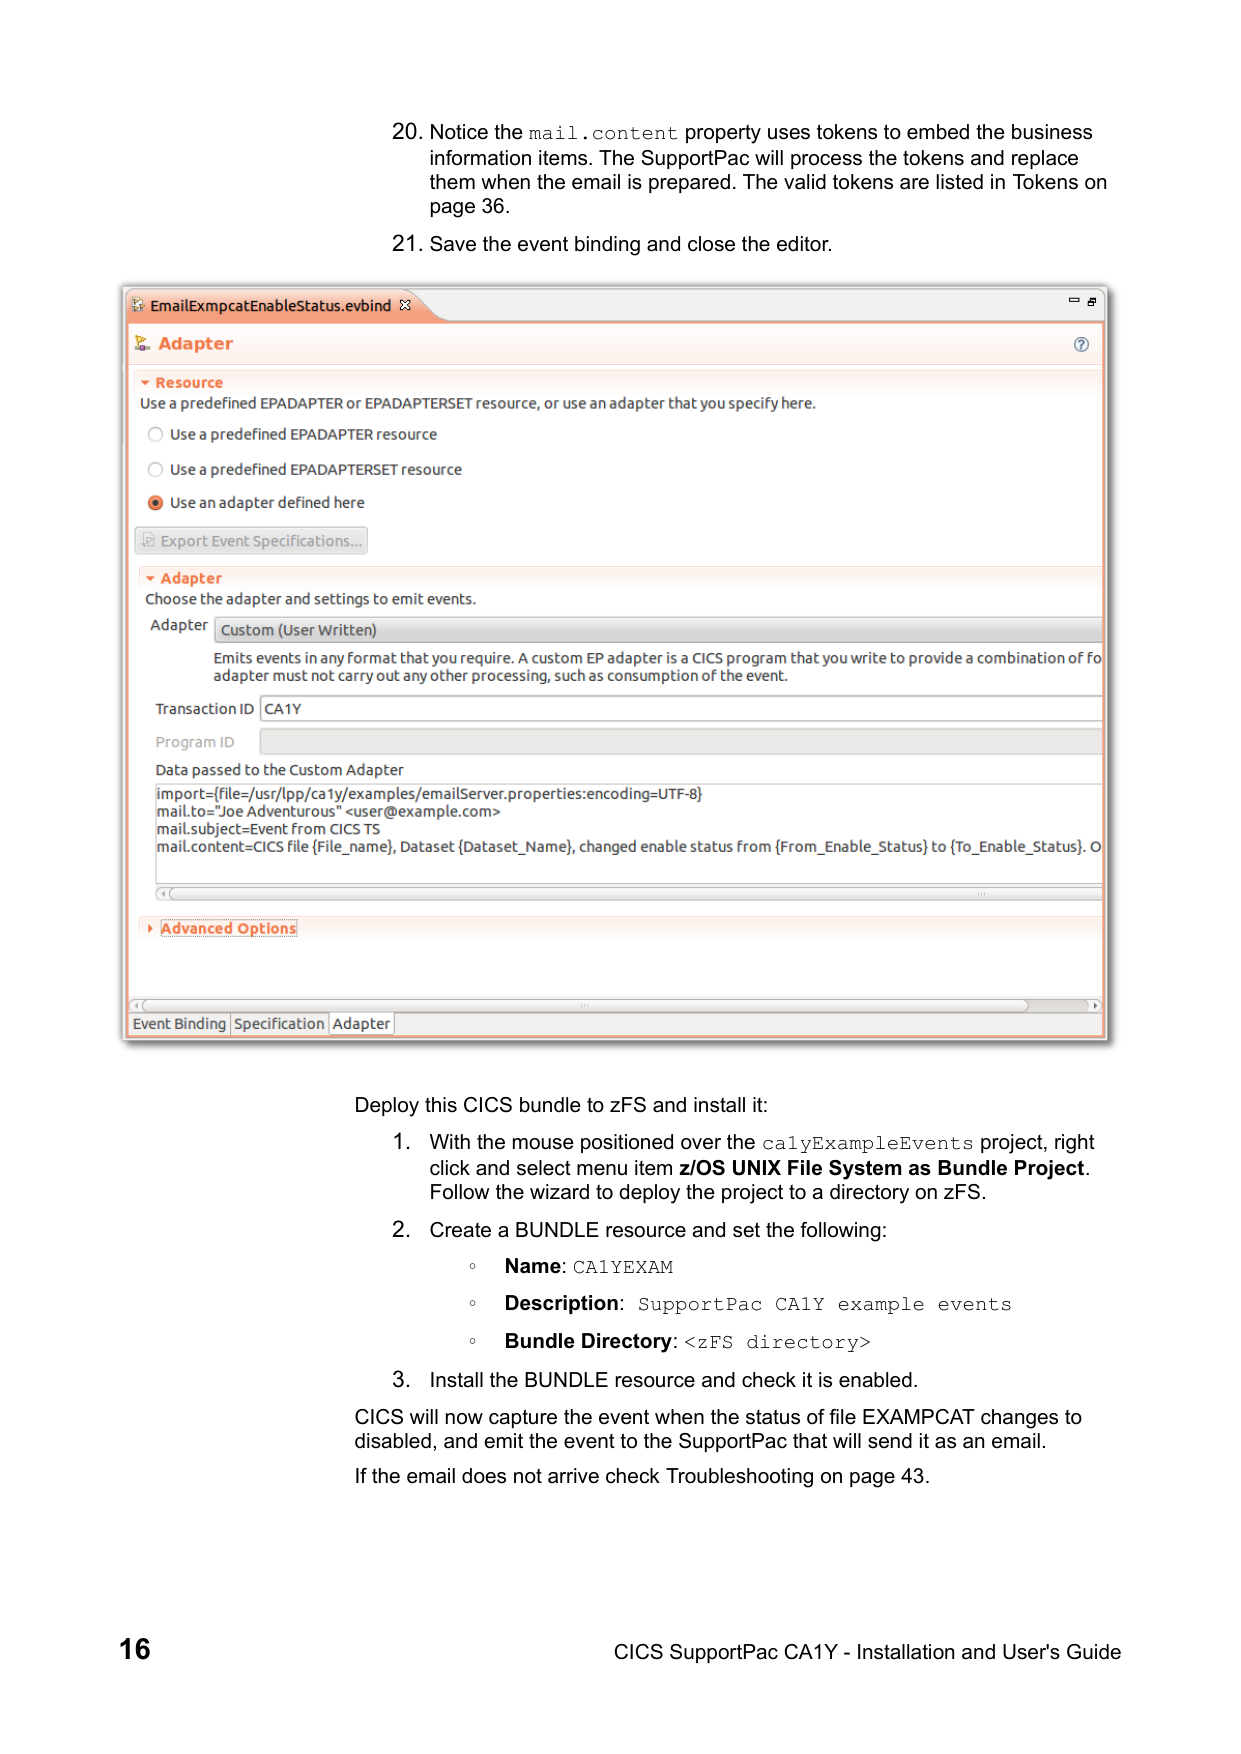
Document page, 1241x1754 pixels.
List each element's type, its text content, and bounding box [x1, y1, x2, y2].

list With the mouse positioned over the ca1yExampleEvents project, right click and select menu item z/OS UNIX File System as Bundle Project. Follow the wizard to deploy the project to a directory on zFS. [392, 1128, 1122, 1204]
text Deploy this CICS bundle to zFS and install it: [354, 1092, 1122, 1116]
list Save the event binding and close the editor. [392, 229, 1122, 256]
list Name: CA1YEXAM [467, 1254, 1122, 1279]
list Bundle Directory: <zFS directory> [467, 1329, 1122, 1355]
list Description: SupportPac CA1Y example events [467, 1291, 1122, 1317]
list Create a BUNDLE resource and set the following: [392, 1216, 1122, 1242]
text CICS will now capture the event when the status of file EXAMPCAT changes to disabled, and emit the event to the SupportPac that will send it as an email. [354, 1404, 1122, 1452]
list Notice the mail.content property uses tokens to embed the business information items. The SupportPac will process the tokens and replace them when the email is prepared. The valid tokens are listed in Tokens on page 36. [392, 118, 1122, 218]
picture [112, 276, 1124, 1057]
list Install the BUNDLE resource and check it is enabled. [392, 1366, 1122, 1393]
text If the email does not arrive check Troubleshooting on page 43. [354, 1464, 1122, 1488]
